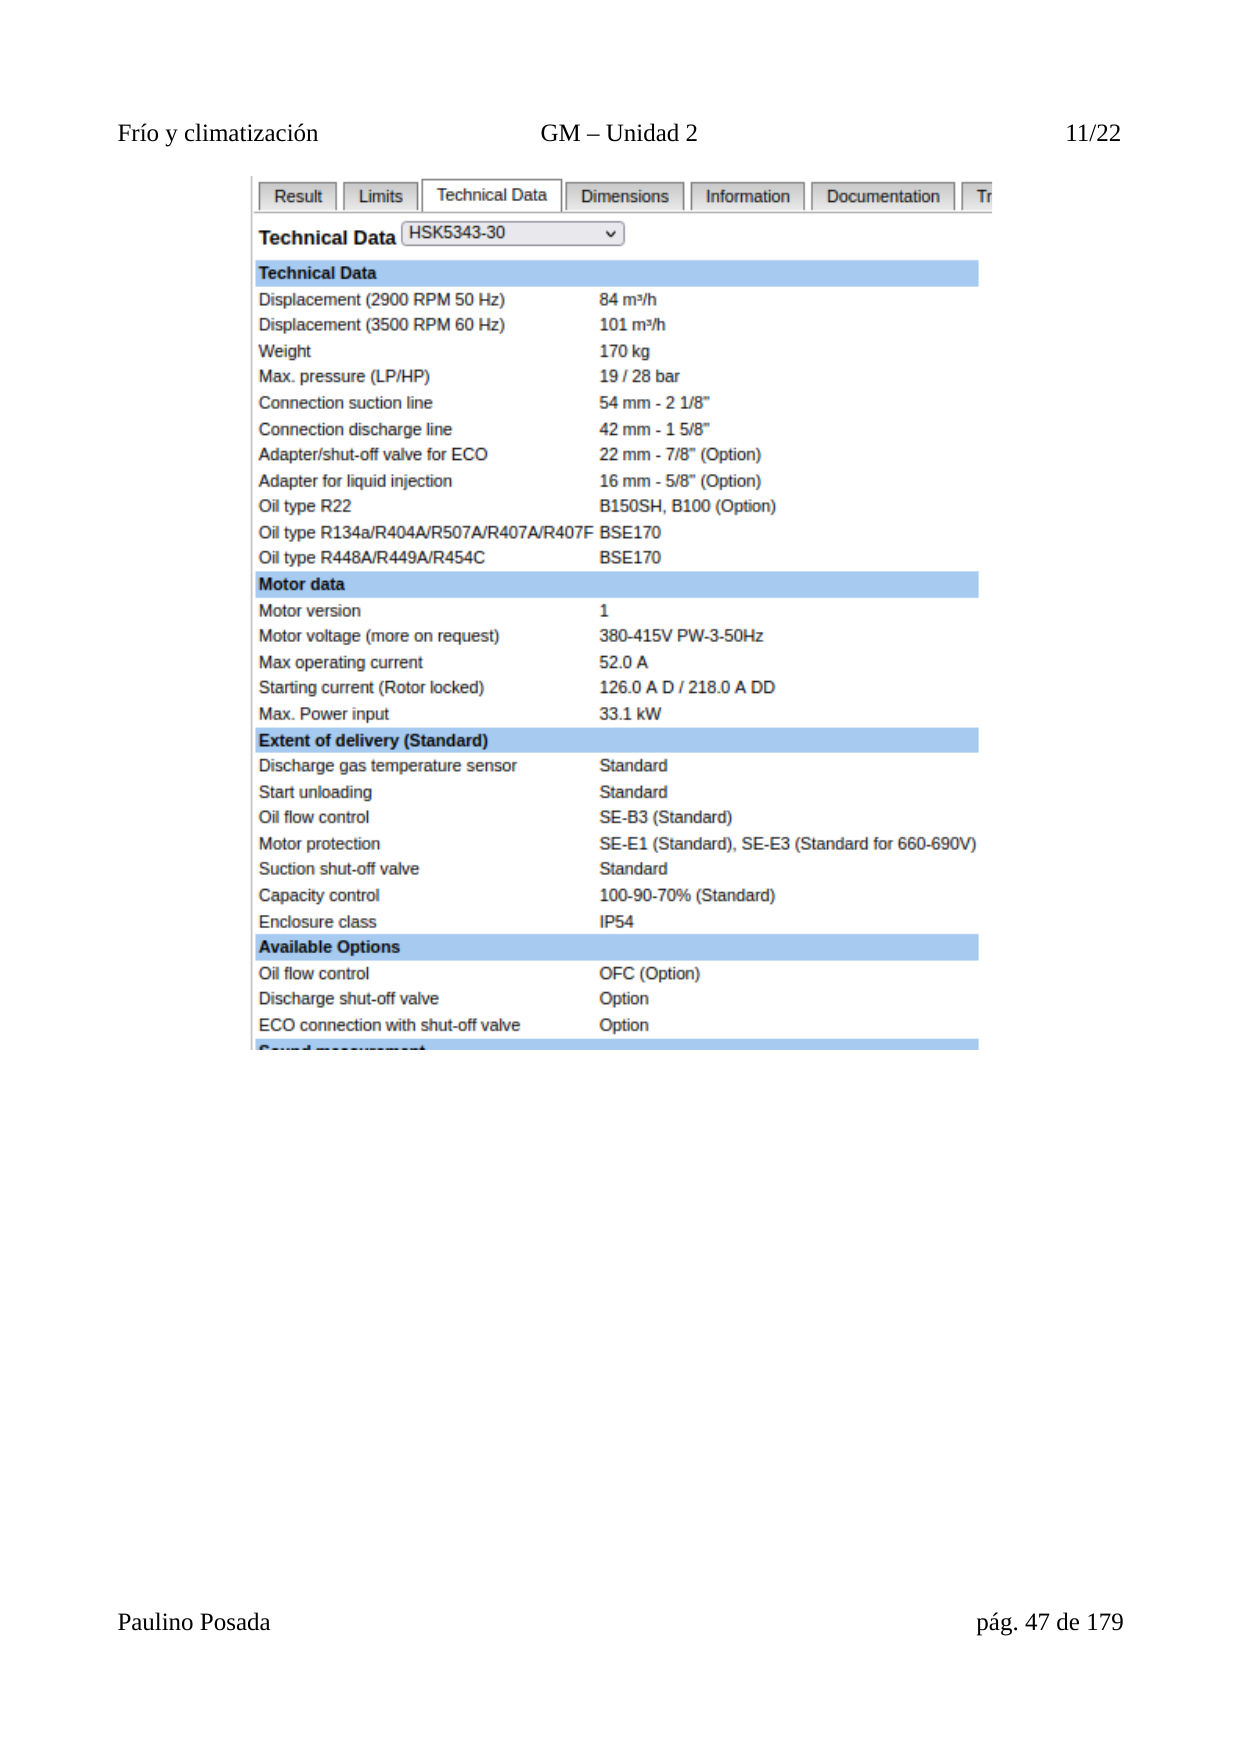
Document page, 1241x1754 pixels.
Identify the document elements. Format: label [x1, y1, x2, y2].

picture [248, 176, 993, 1050]
